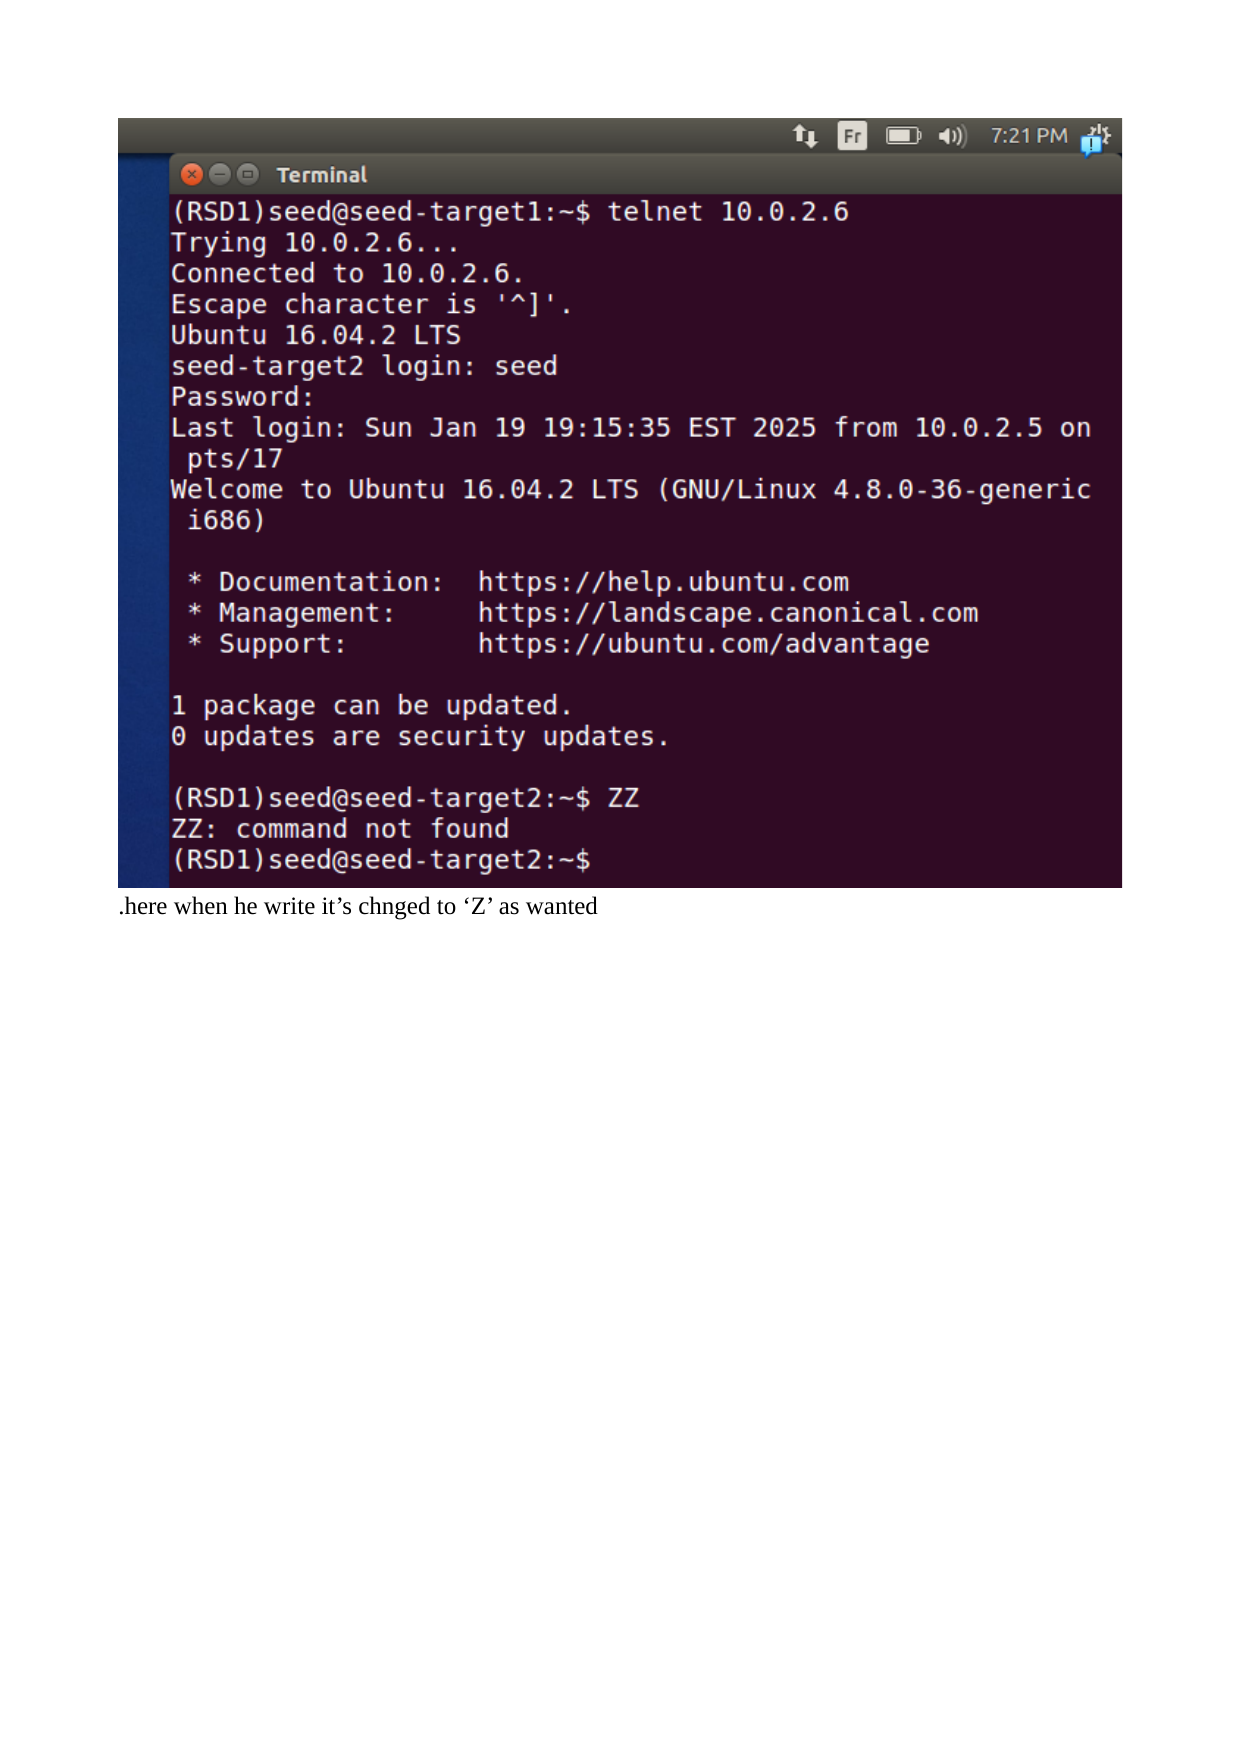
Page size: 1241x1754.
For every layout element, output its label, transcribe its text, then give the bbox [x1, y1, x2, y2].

text .here when he write it’s chnged to ‘Z’ as wanted [118, 888, 1122, 920]
picture [118, 118, 1123, 888]
